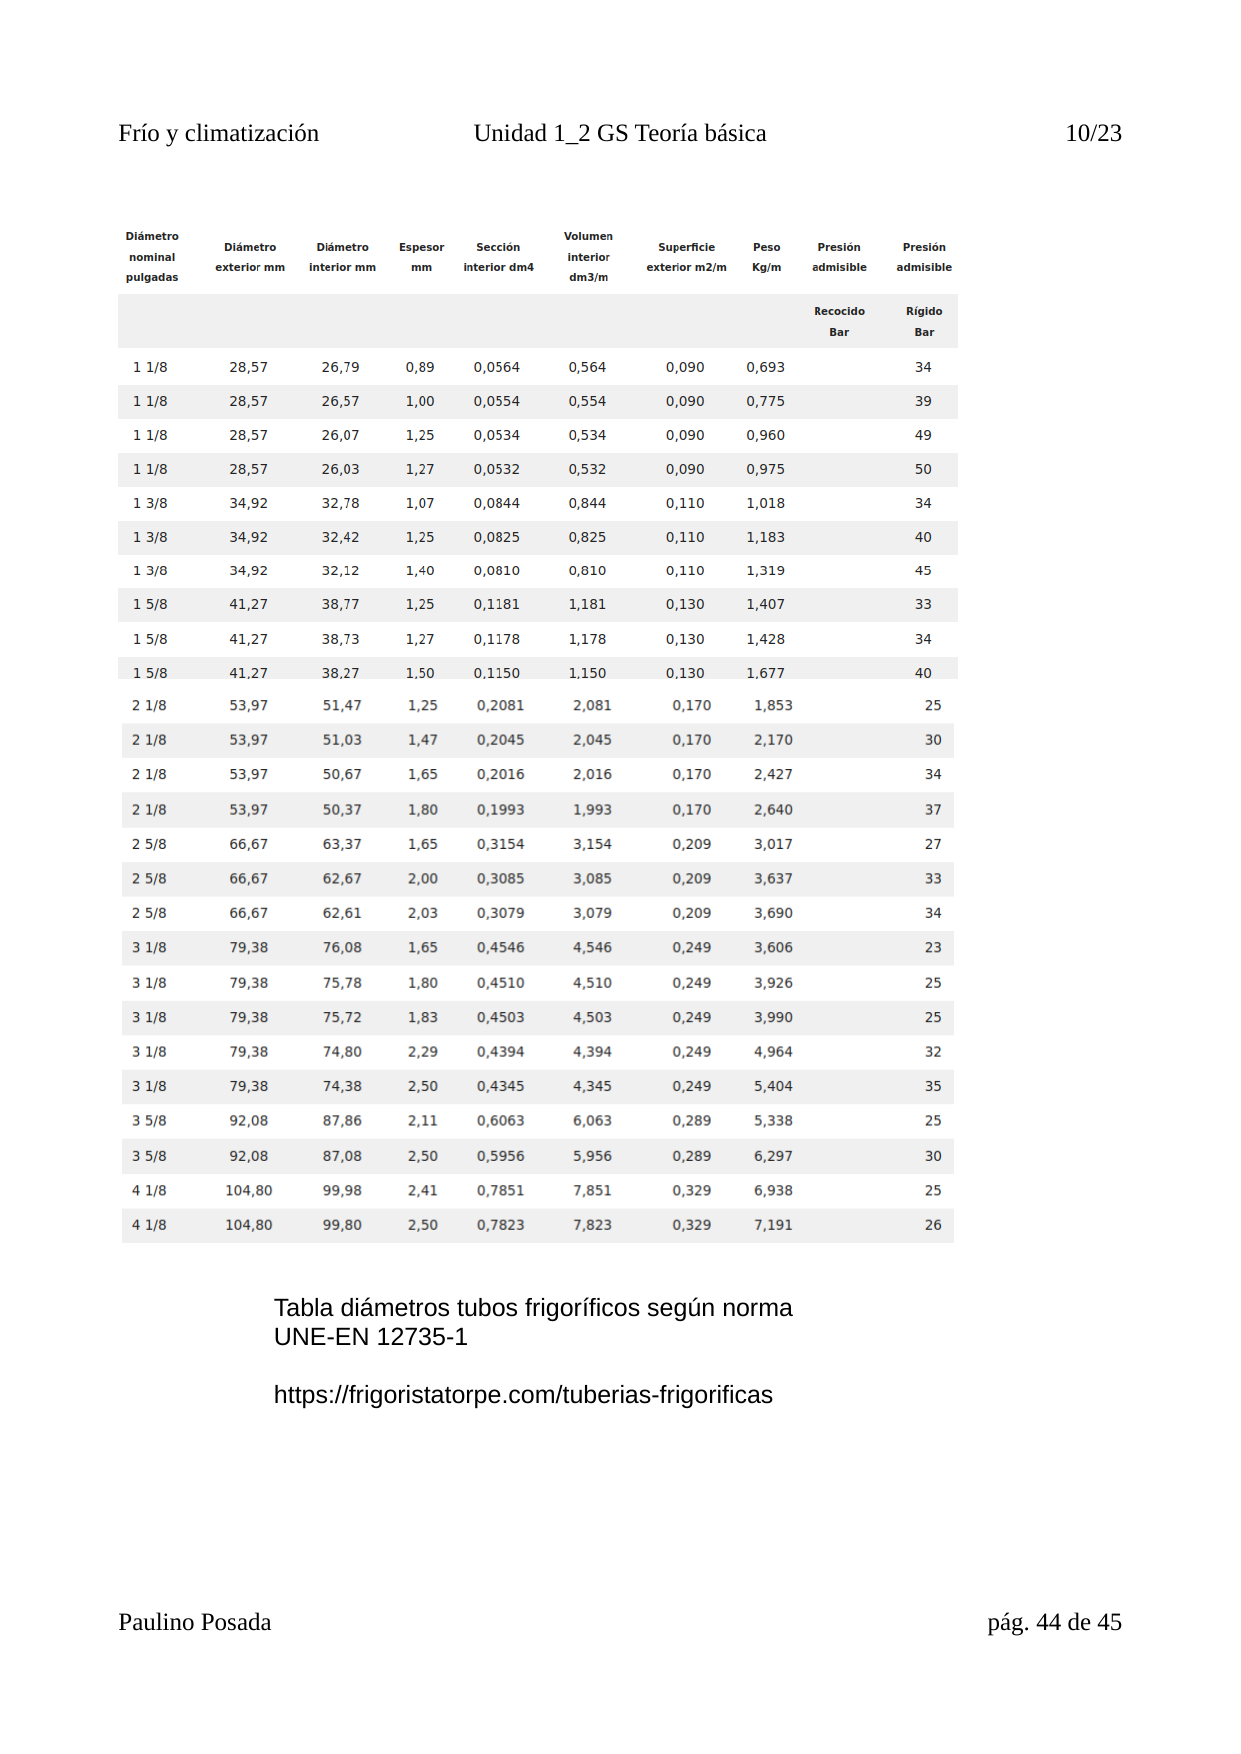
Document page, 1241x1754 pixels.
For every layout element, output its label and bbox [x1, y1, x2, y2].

picture [118, 231, 958, 348]
picture [122, 689, 954, 1244]
picture [118, 351, 958, 679]
